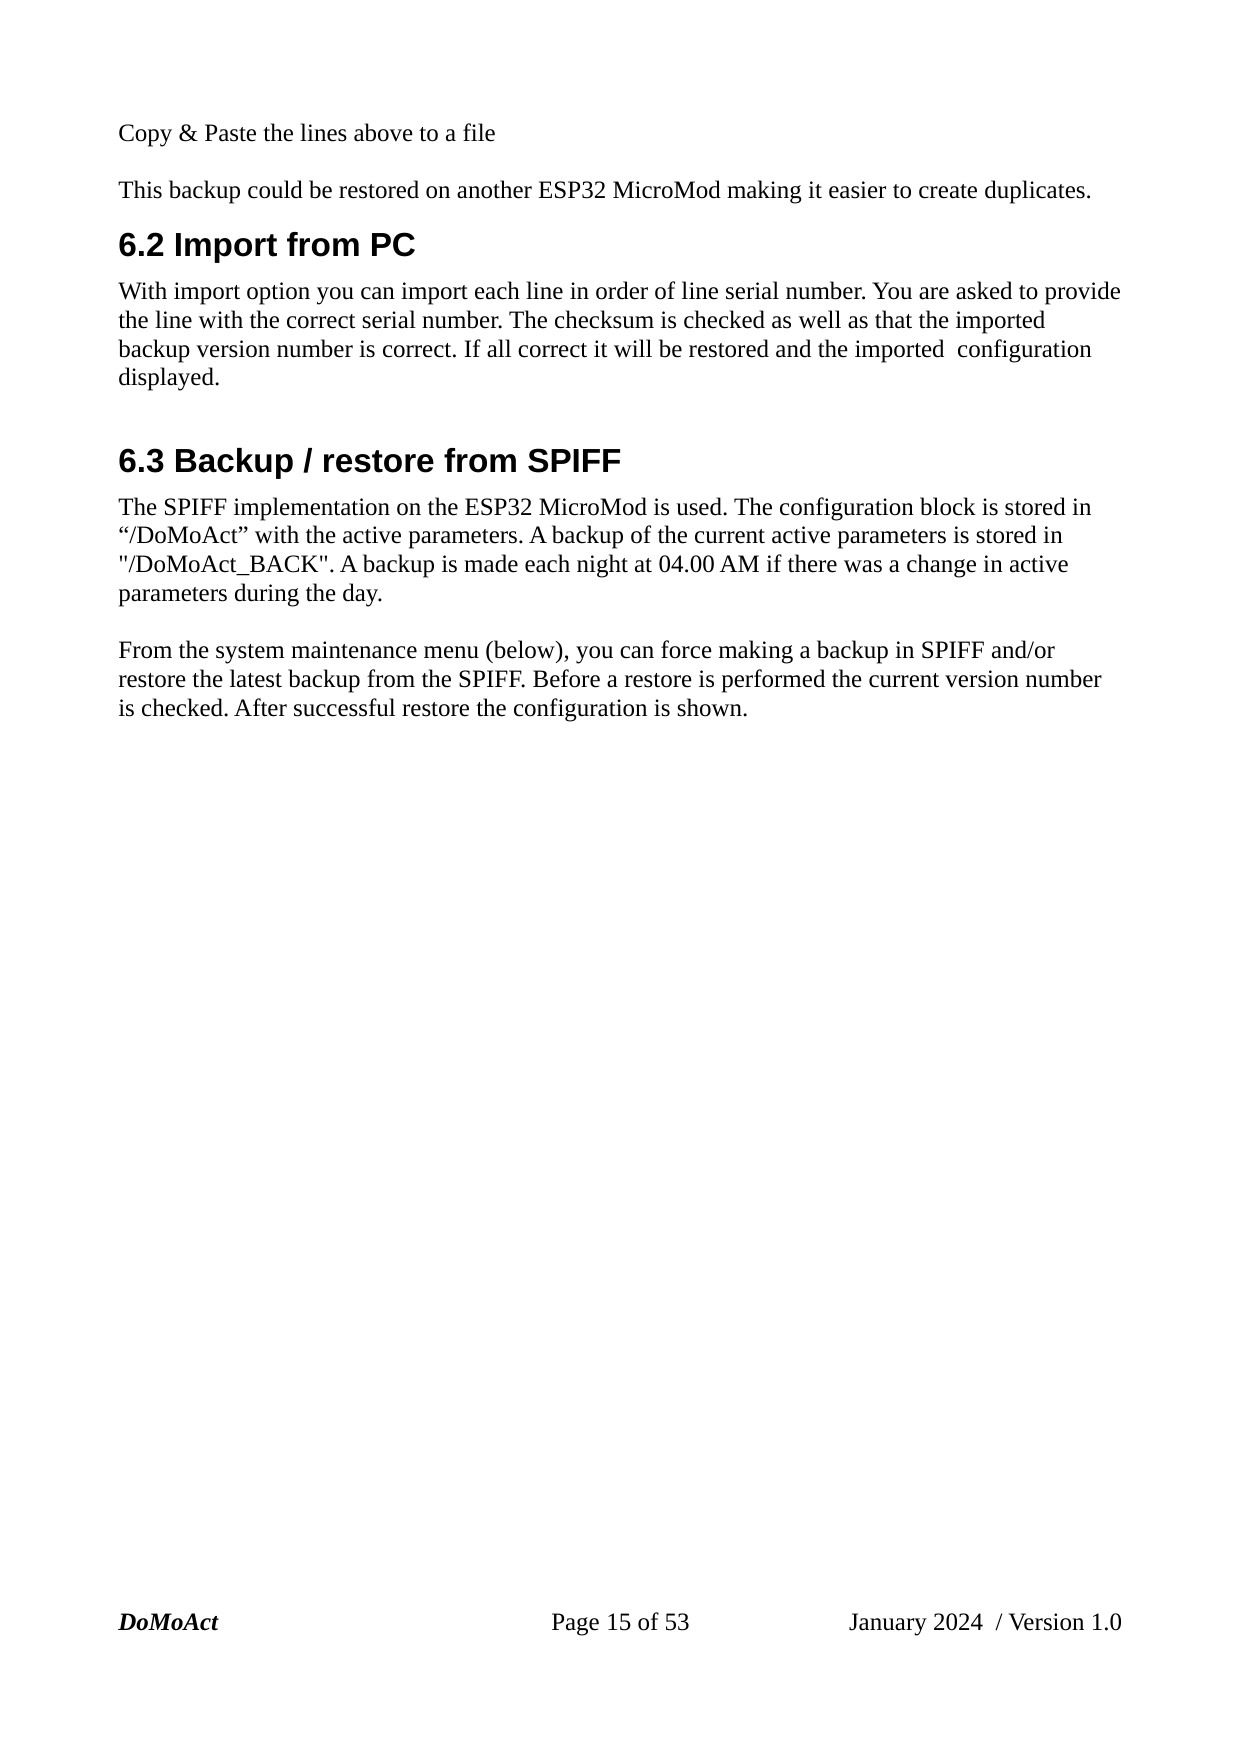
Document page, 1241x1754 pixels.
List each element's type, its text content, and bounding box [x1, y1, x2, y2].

subtitle 6.2 Import from PC [118, 225, 1122, 264]
text The SPIFF implementation on the ESP32 MicroMod is used. The configuration block is stored in “/DoMoAct” with the active parameters. A backup of the current active parameters is stored in "/DoMoAct_BACK". A backup is made each night at 04.00 AM if there was a change in active parameters during the day. [118, 492, 1122, 607]
text From the system maintenance menu (below), you can force making a backup in SPIFF and/or restore the latest backup from the SPIFF. Before a restore is performed the current version number is checked. After successful restore the configuration is shown. [118, 635, 1122, 722]
text Copy & Paste the lines above to a file [118, 118, 1122, 147]
subtitle 6.3 Backup / restore from SPIFF [118, 441, 1122, 479]
text This backup could be restored on another ESP32 MicroMod making it easier to create duplicates. [118, 176, 1122, 204]
text With import option you can import each line in order of line serial number. You are asked to provide the line with the correct serial number. The checksum is checked as well as that the imported backup version number is correct. If all correct it will be restored and the imported configuration displayed. [118, 276, 1122, 391]
